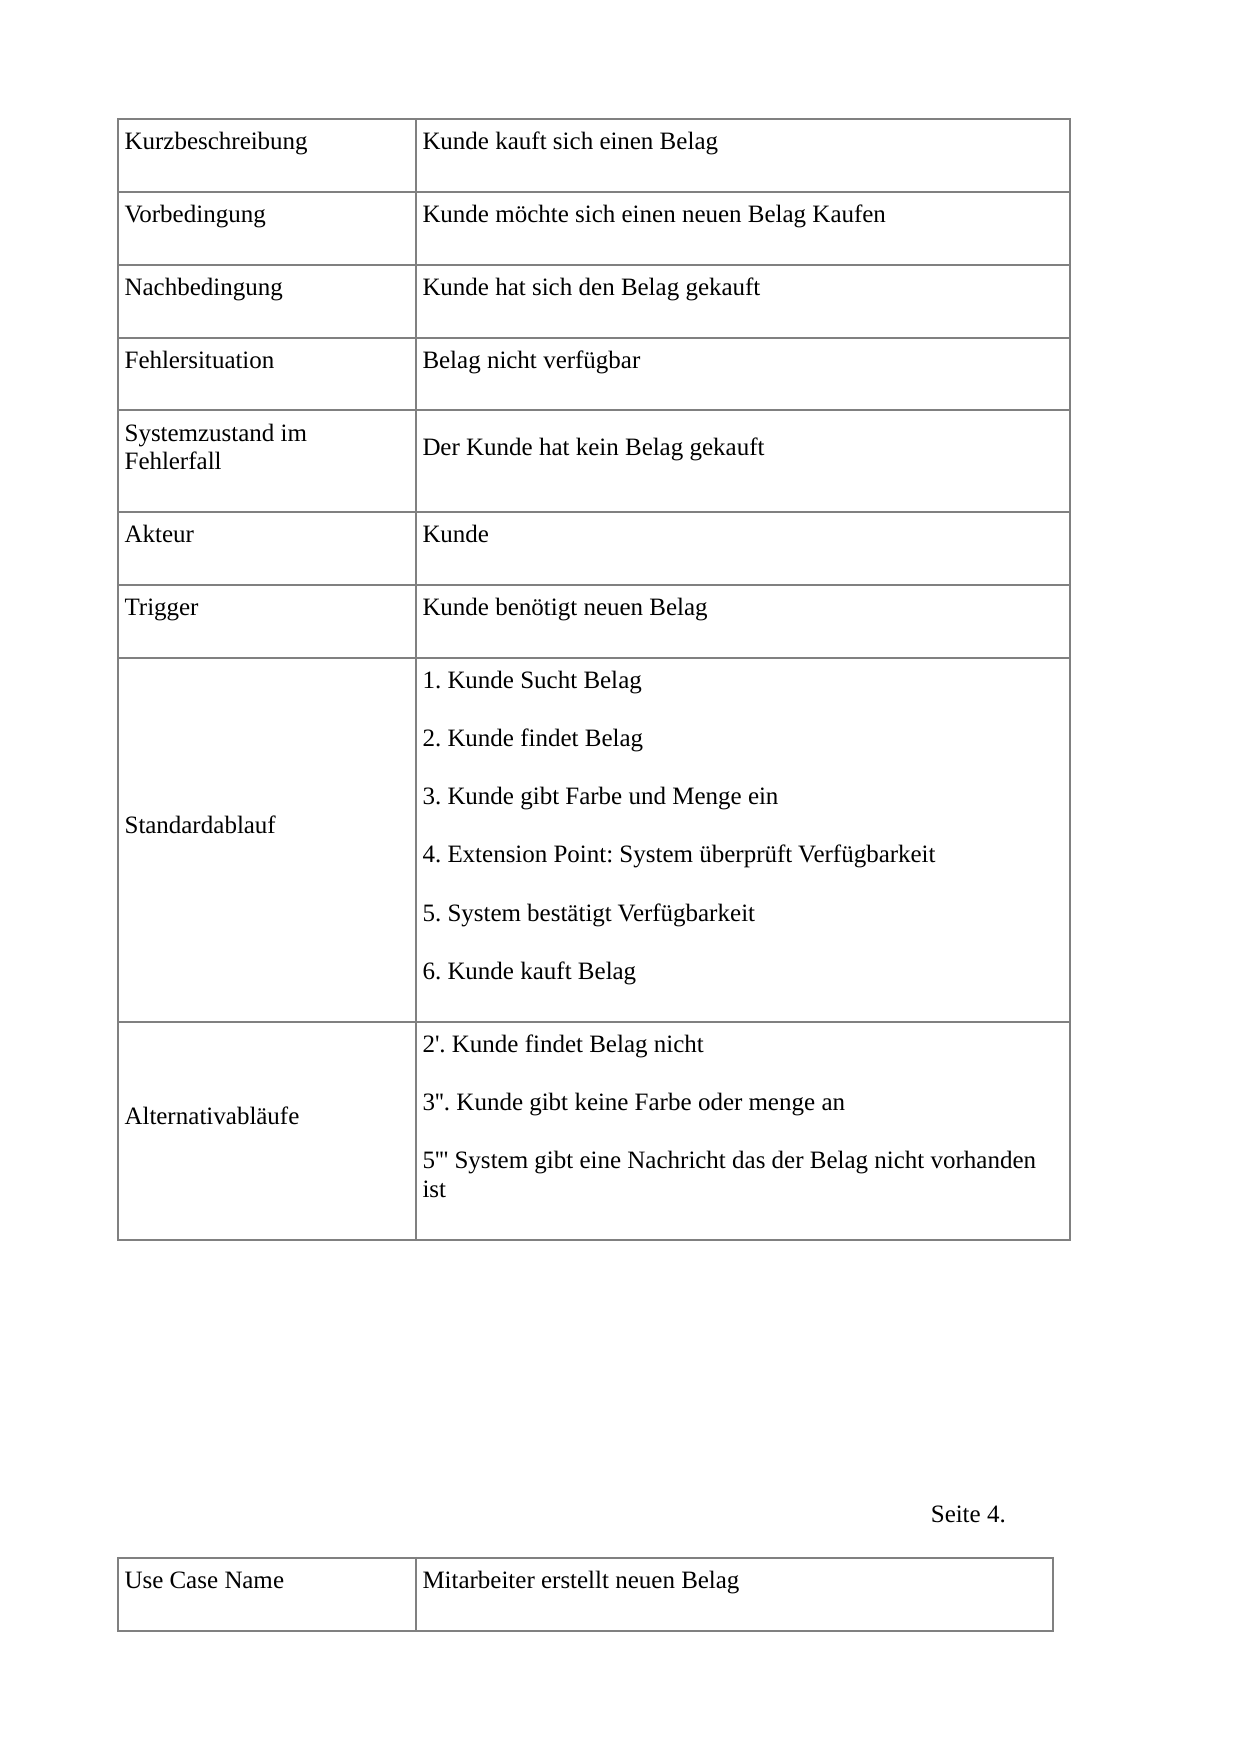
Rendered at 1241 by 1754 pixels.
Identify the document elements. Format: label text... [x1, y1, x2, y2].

table_header Use Case Name [119, 1559, 415, 1630]
table_cell Kunde kauft sich einen Belag [417, 120, 1069, 191]
table_cell Vorbedingung [119, 193, 415, 264]
table_cell 2'. Kunde findet Belag nicht 3''. Kunde gibt keine Farbe oder menge an 5''' System gibt eine Nachricht das der Belag nicht vorhanden ist [417, 1023, 1069, 1238]
table_cell Kunde [417, 513, 1069, 584]
table_cell Trigger [119, 586, 415, 657]
table_cell Belag nicht verfügbar [417, 339, 1069, 409]
table_cell Nachbedingung [119, 266, 415, 337]
table_cell Kurzbeschreibung [119, 120, 415, 191]
table_cell Systemzustand im Fehlerfall [119, 411, 415, 511]
text Seite 4. [118, 1499, 1122, 1528]
table_cell Kunde hat sich den Belag gekauft [417, 266, 1069, 337]
table_cell 1. Kunde Sucht Belag 2. Kunde findet Belag 3. Kunde gibt Farbe und Menge ein 4. Extension Point: System überprüft Verfügbarkeit 5. System bestätigt Verfügbarkeit 6. Kunde kauft Belag [417, 659, 1069, 1021]
table_cell Akteur [119, 513, 415, 584]
table_cell Kunde benötigt neuen Belag [417, 586, 1069, 657]
table_cell Der Kunde hat kein Belag gekauft [417, 411, 1069, 511]
table_cell Standardablauf [119, 659, 415, 1021]
table_cell Alternativabläufe [119, 1023, 415, 1238]
table_cell Kunde möchte sich einen neuen Belag Kaufen [417, 193, 1069, 264]
table_cell Fehlersituation [119, 339, 415, 409]
table_header Mitarbeiter erstellt neuen Belag [417, 1559, 1052, 1630]
